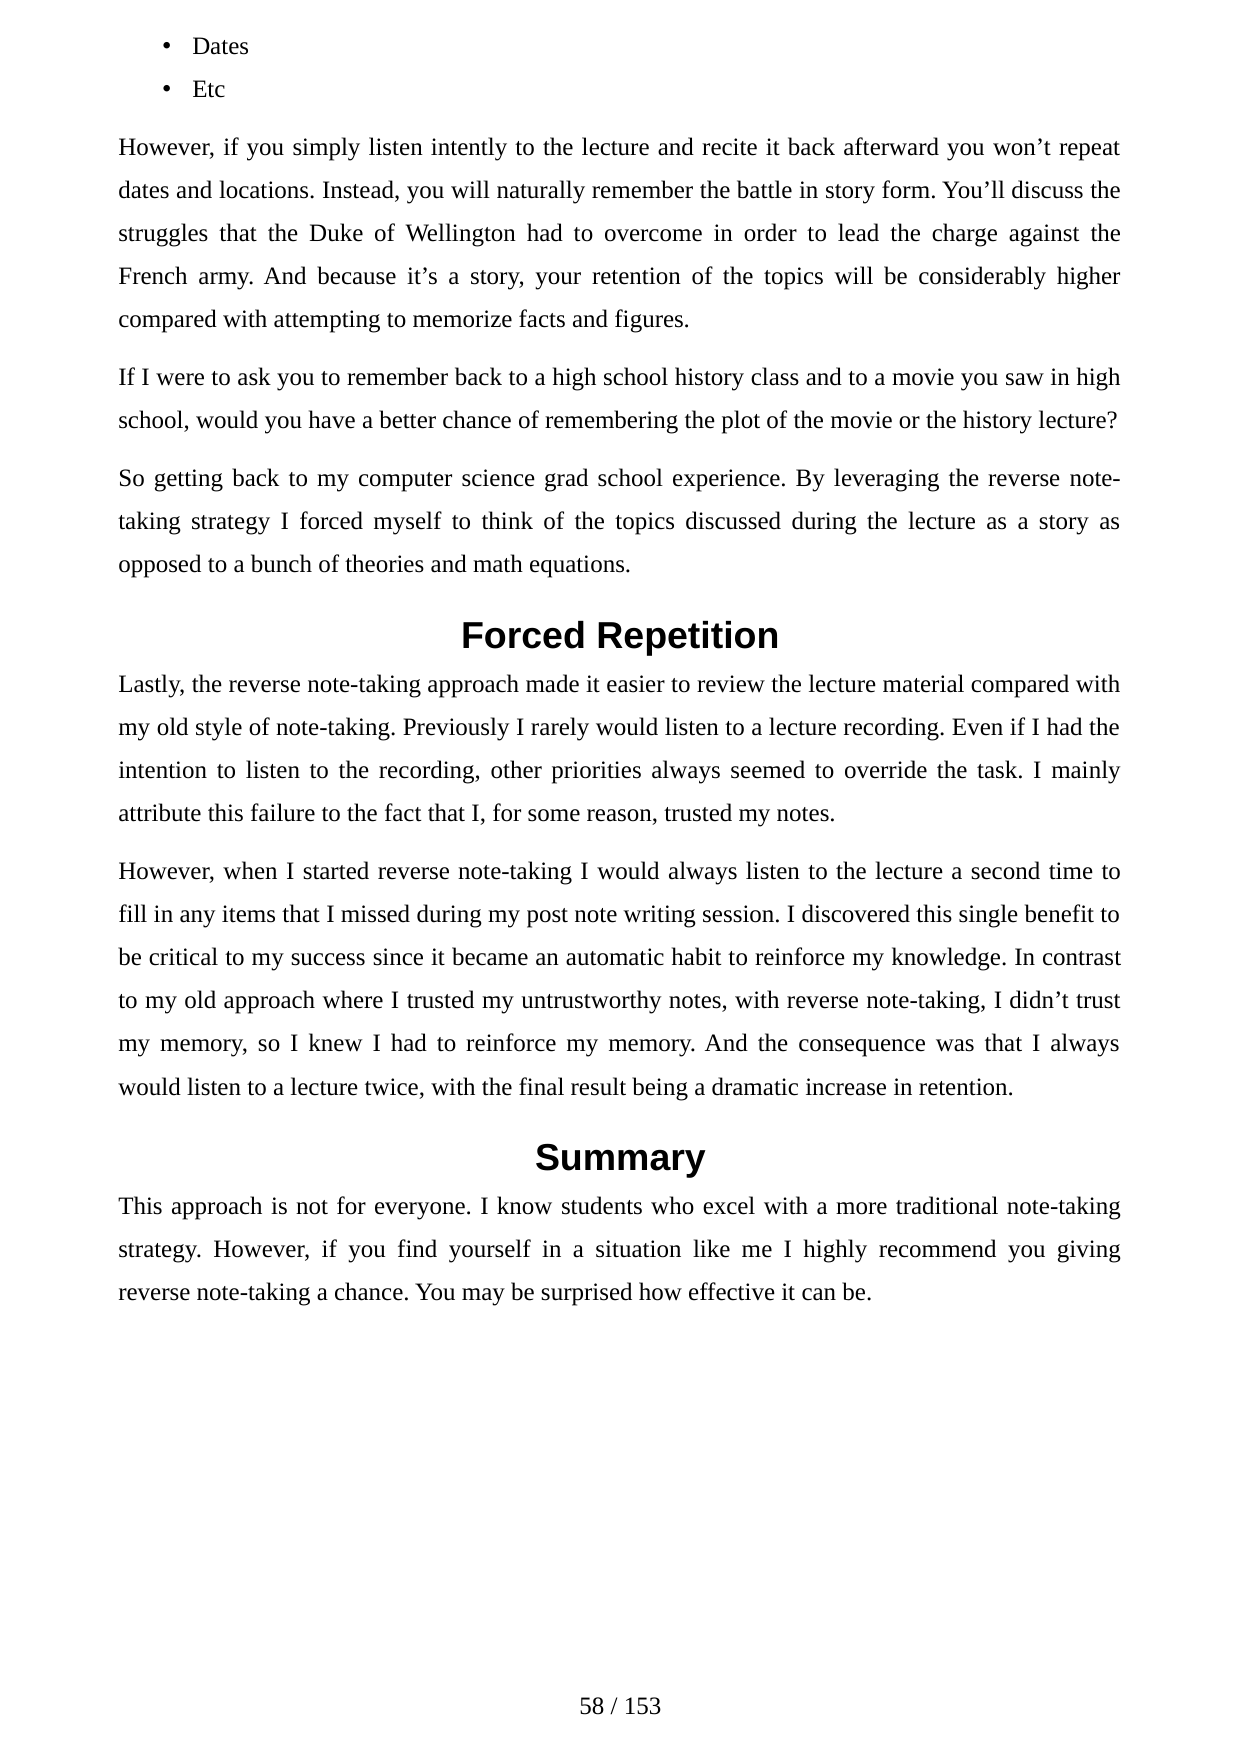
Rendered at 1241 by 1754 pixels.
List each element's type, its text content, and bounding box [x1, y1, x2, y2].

text This approach is not for everyone. I know students who excel with a more traditional note-taking strategy. However, if you find yourself in a situation like me I highly recommend you giving reverse note-taking a chance. You may be surprised how effective it can be. [118, 1191, 1122, 1306]
text However, if you simply listen intently to the lecture and recite it back afterward you won’t repeat dates and locations. Instead, you will naturally remember the battle in story form. You’ll discuss the struggles that the Duke of Wellington had to overcome in order to lead the charge against the French army. And because it’s a story, your retention of the topics will be considerably higher compared with attempting to memorize facts and figures. [118, 132, 1122, 333]
text If I were to ask you to remember back to a high school history class and to a movie you saw in high school, would you have a better chance of remembering the plot of the movie or the history lecture? [118, 362, 1122, 434]
text Lastly, the reverse note-taking approach made it easier to review the lecture material compared with my old style of note-taking. Previously I rarely would listen to a lecture recording. Even if I had the intention to listen to the recording, other priorities always seemed to override the task. I mainly attribute this failure to the fact that I, for some reason, trusted my notes. [118, 669, 1122, 827]
text However, when I started reverse note-taking I would always listen to the lecture a second time to fill in any items that I missed during my post note writing session. I discovered this single benefit to be critical to my success since it became an automatic habit to reinforce my knowledge. In contrast to my old approach where I trusted my untrustworthy notes, with reverse note-taking, I didn’t trust my memory, so I knew I had to reinforce my memory. And the consequence was that I always would listen to a lecture twice, with the final result being a dramatic increase in retention. [118, 856, 1122, 1100]
subtitle Forced Repetition [118, 613, 1122, 656]
subtitle Summary [118, 1136, 1122, 1179]
list Etc [162, 74, 1122, 103]
text So getting back to my computer science grad school experience. By leveraging the reverse note-taking strategy I forced myself to think of the topics discussed during the lecture as a story as opposed to a bunch of theories and math equations. [118, 463, 1122, 578]
list Dates [162, 31, 1122, 60]
